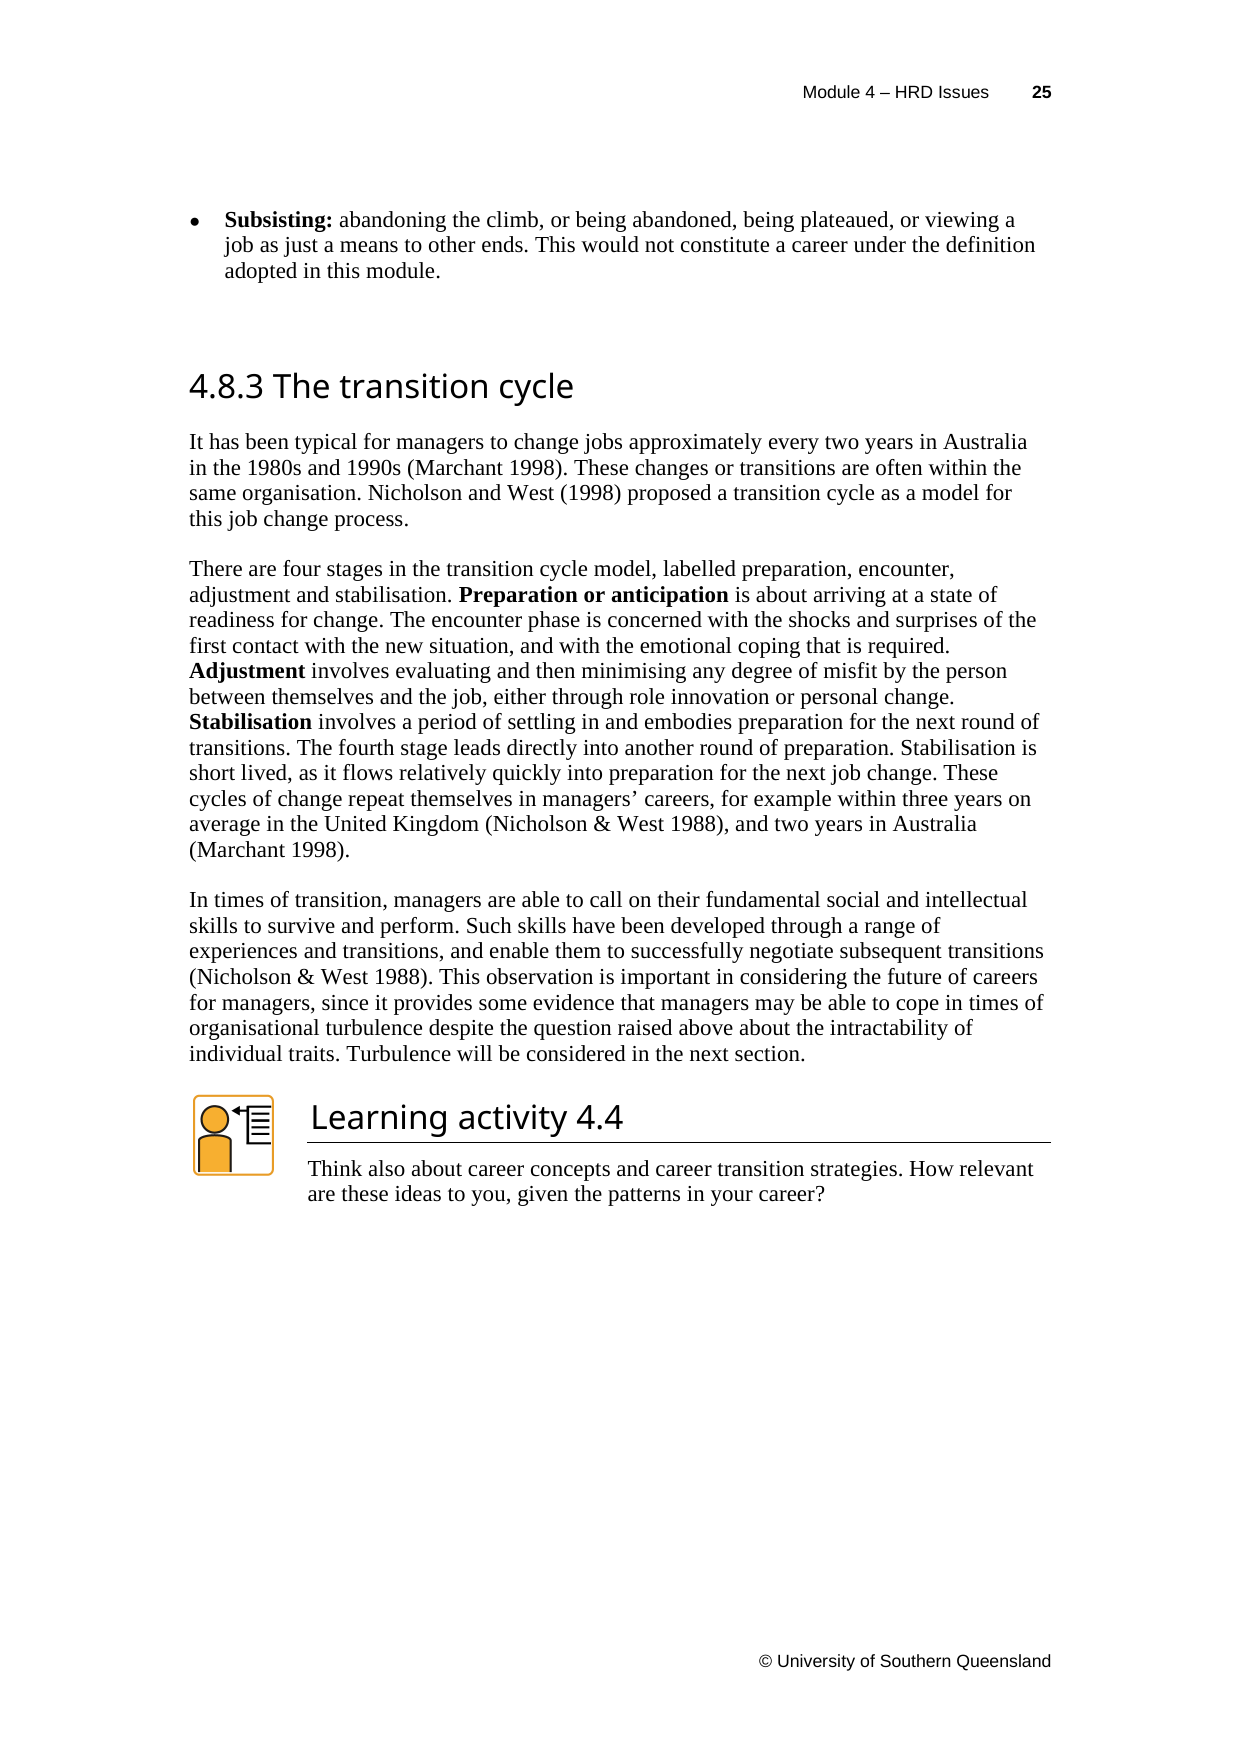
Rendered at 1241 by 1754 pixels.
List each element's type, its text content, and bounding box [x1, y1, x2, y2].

picture [188, 1091, 278, 1180]
subtitle The transition cycle [189, 363, 1051, 408]
table_header Learning activity 4.4 [307, 1091, 1051, 1142]
text It has been typical for managers to change jobs approximately every two years in Australia in the 1980s and 1990s (Marchant 1998). These changes or transitions are often within the same organisation. Nicholson and West (1998) proposed a transition cycle as a model for this job change process. [189, 429, 1051, 531]
table_header [189, 1091, 307, 1207]
text In times of transition, managers are able to call on their fundamental social and intellectual skills to survive and perform. Such skills have been developed through a range of experiences and transitions, and enable them to successfully negotiate subsequent transitions (Nicholson & West 1988). This observation is important in considering the future of careers for managers, since it provides some evidence that managers may be able to cope in times of organisational turbulence despite the question raised above about the intractability of individual traits. Turbulence will be considered in the next section. [189, 887, 1051, 1066]
table_header Think also about career concepts and career transition strategies. How relevant are these ideas to you, given the patterns in your career? [307, 1143, 1051, 1207]
text There are four stages in the transition cycle model, labelled preparation, encounter, adjustment and stabilisation. Preparation or anticipation is about arriving at a state of readiness for change. The encounter phase is concerned with the shocks and surprises of the first contact with the new situation, and with the emotional coping that is required. Adjustment involves evaluating and then minimising any degree of misfit by the person between themselves and the job, either through role innovation or personal change. Stabilisation involves a period of settling in and embodies preparation for the next round of transitions. The fourth stage leads directly into another round of preparation. Stabilisation is short lived, as it flows relatively quickly into preparation for the next job change. These cycles of change repeat themselves in managers’ careers, for example within three years on average in the United Kingdom (Nicholson & West 1988), and two years in Australia (Marchant 1998). [189, 556, 1051, 862]
list Subsisting: abandoning the climb, or being abandoned, being plateaued, or viewing a job as just a means to other ends. This would not constitute a career under the definition adopted in this module. [189, 207, 1051, 309]
